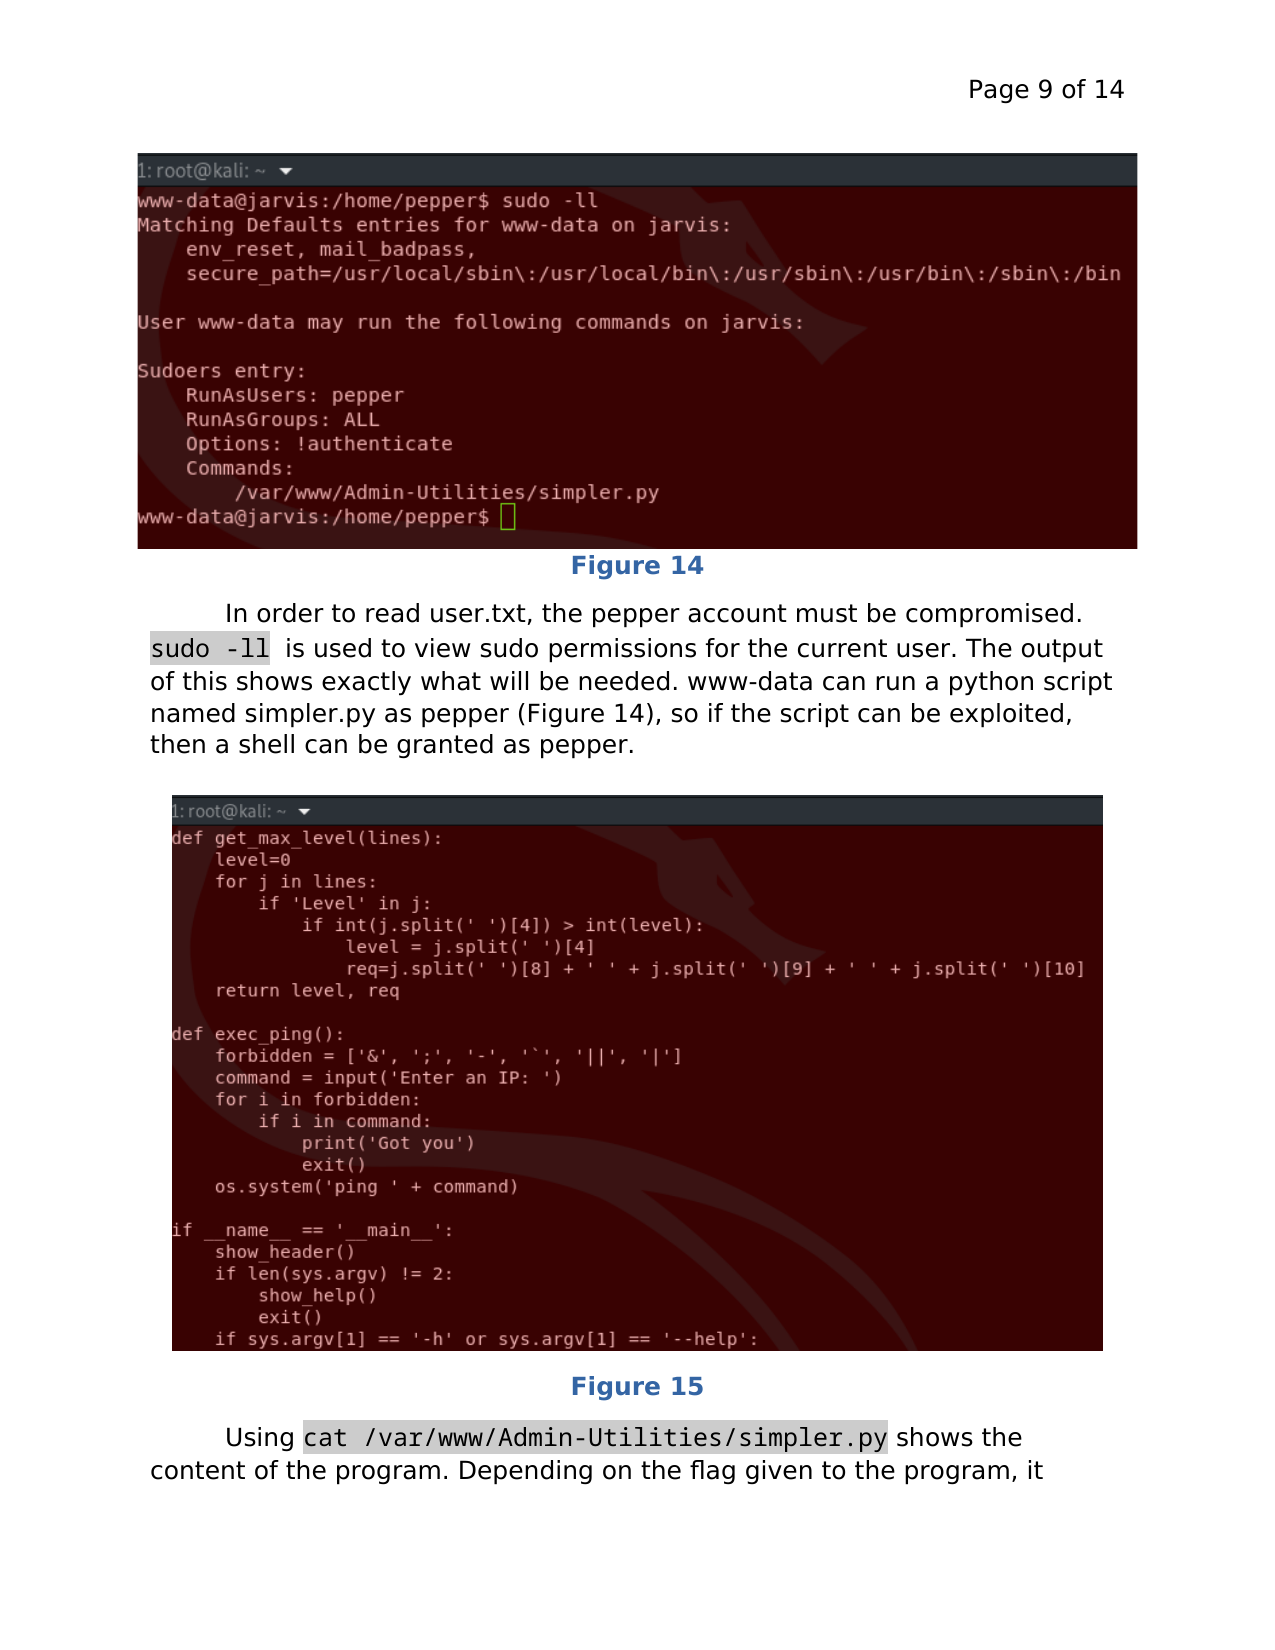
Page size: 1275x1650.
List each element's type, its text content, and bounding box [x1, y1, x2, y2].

picture [703, 153, 1138, 549]
text In order to read user.txt, the pepper account must be compromised. sudo -ll is used to view sudo permissions for the current user. The output of this shows exactly what will be needed. www-data can run a python script named simpler.py as pepper (Figure 14), so if the script can be exploited, then a shell can be granted as pepper. [150, 599, 1125, 759]
text Using cat /var/www/Admin-Utilities/simpler.py shows the content of the program. Depending on the flag given to the program, it [150, 1420, 1125, 1485]
text Figure 15 [150, 778, 1125, 1401]
text Figure 14 [150, 150, 1125, 580]
picture [724, 795, 1103, 1351]
